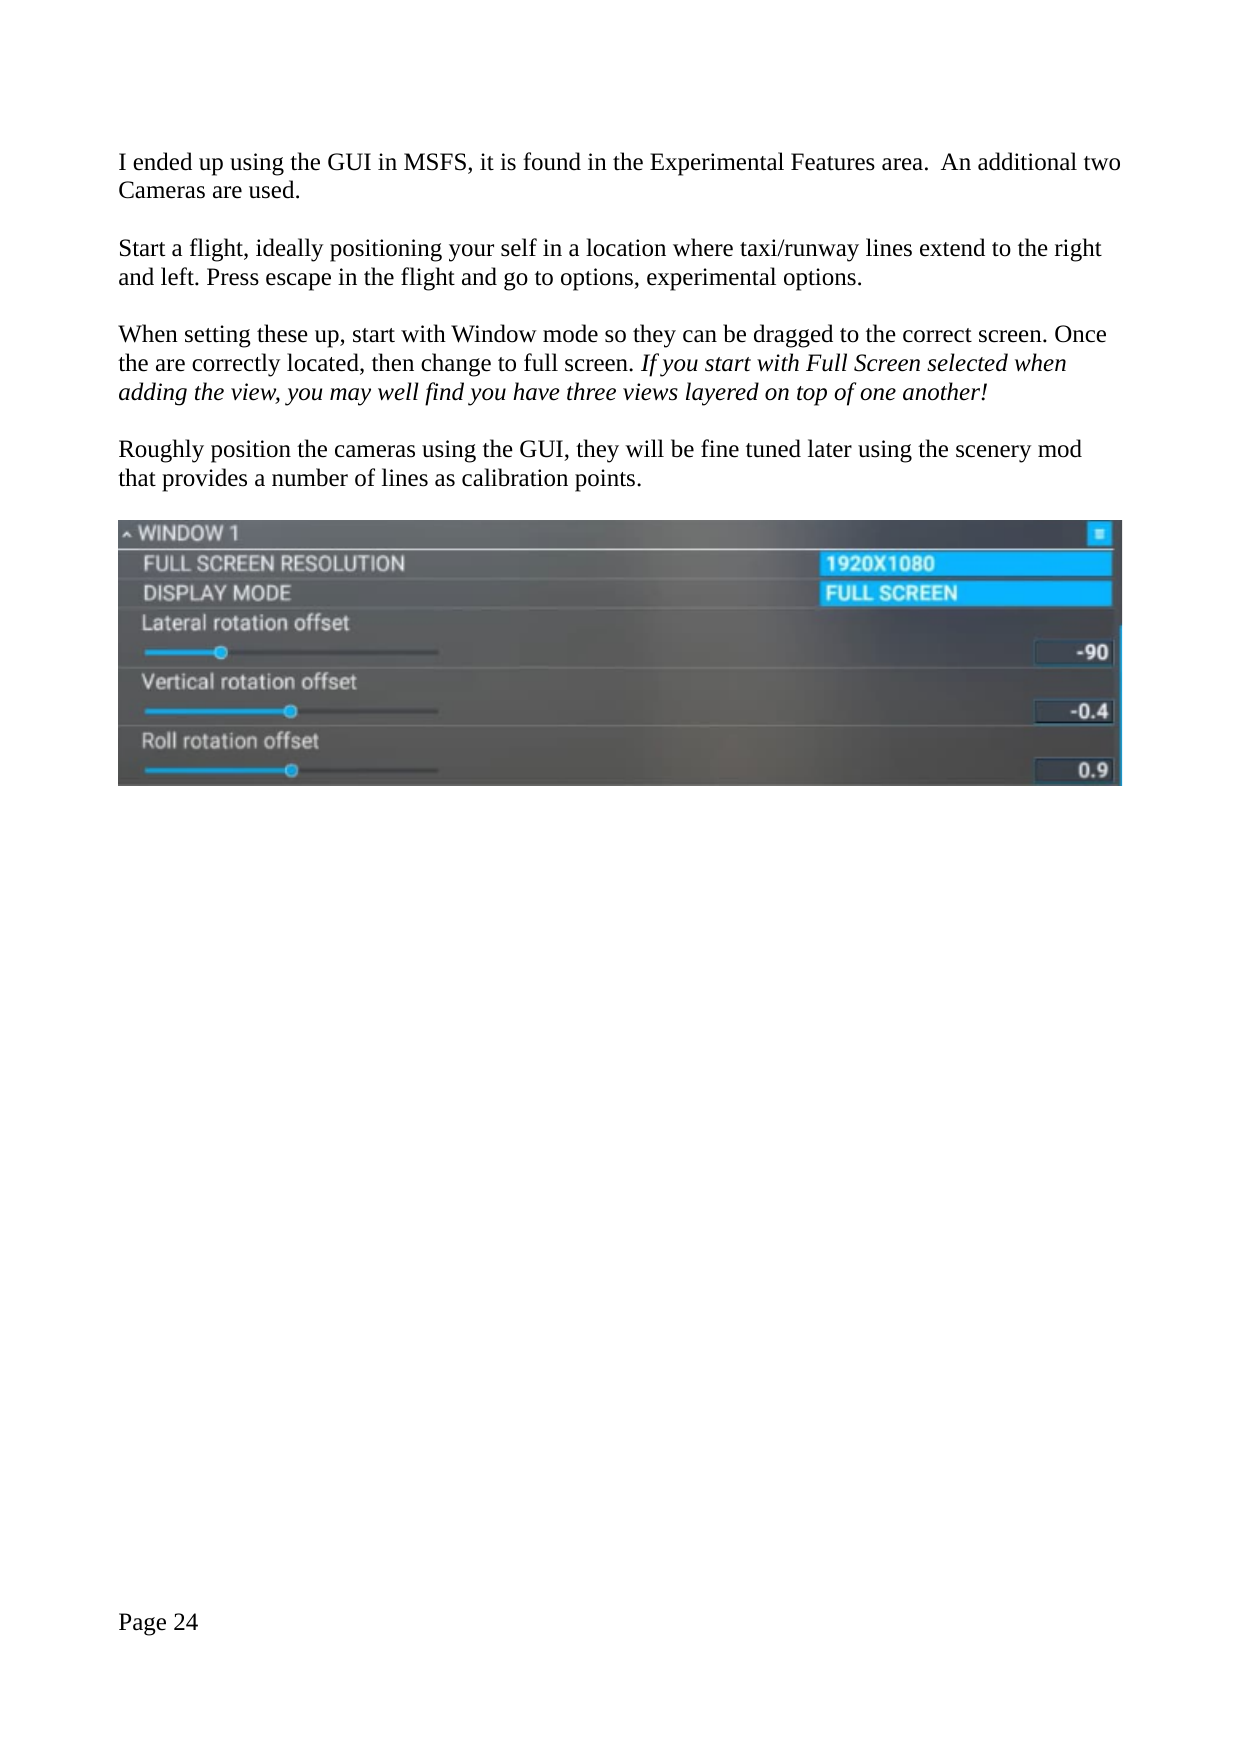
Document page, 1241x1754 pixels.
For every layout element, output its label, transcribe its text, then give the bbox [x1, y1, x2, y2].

text Start a flight, ideally positioning your self in a location where taxi/runway lines extend to the right and left. Press escape in the flight and go to options, experimental options. [118, 233, 1122, 291]
text When setting these up, start with Window mode so they can be dragged to the correct screen. Once the are correctly located, then change to full screen. If you start with Full Screen selected when adding the view, you may well find you have three views layered on top of one another! [118, 319, 1122, 406]
picture [118, 520, 1123, 786]
text I ended up using the GUI in MSFS, it is found in the Experimental Features area. An additional two Cameras are used. [118, 147, 1122, 204]
text Roughly position the cameras using the GUI, they will be fine tuned later using the scenery mod that provides a number of lines as calibration points. [118, 434, 1122, 492]
